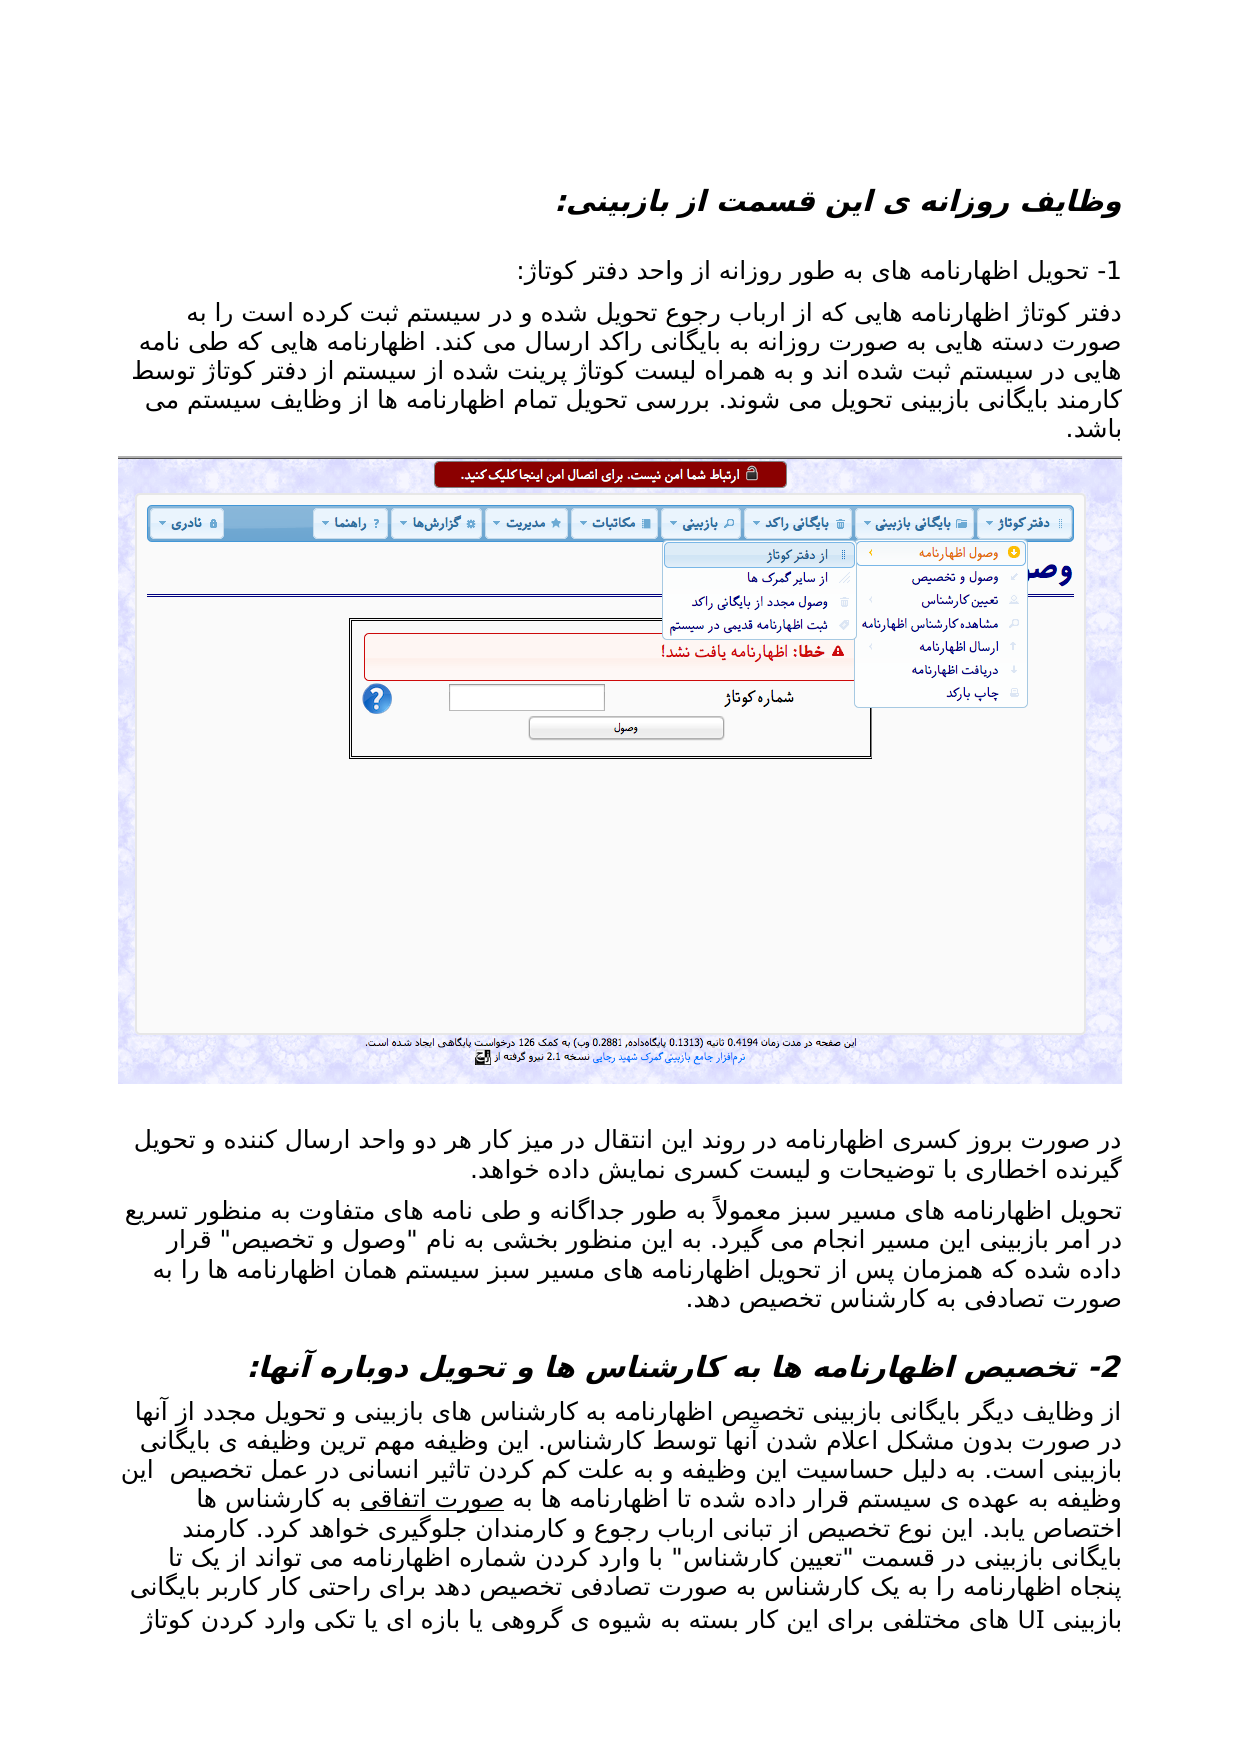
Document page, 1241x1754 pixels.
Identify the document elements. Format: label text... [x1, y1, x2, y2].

subtitle 1- تحویل اظهارنامه های به طور روزانه از واحد دفتر کوتاژ: [118, 256, 1122, 285]
text تحویل اظهارنامه های مسیر سبز معمولاً به طور جداگانه و طی نامه های متفاوت به منظور تسریع در امر بازبینی این مسیر انجام می گیرد. به این منظور بخشی به نام "وصول و تخصیص" قرار داده شده که همزمان پس از تحویل اظهارنامه های مسیر سبز سیستم همان اظهارنامه ها را به صورت تصادفی به کارشناس تخصیص دهد. [118, 1197, 1122, 1313]
text در صورت بروز کسری اظهارنامه در روند این انتقال در میز کار هر دو واحد ارسال کننده و تحویل گیرنده اخطاری با توضیحات و لیست کسری نمایش داده خواهد. [118, 1126, 1122, 1184]
picture [118, 456, 1123, 1084]
text از وظایف دیگر بایگانی بازبینی تخصیص اظهارنامه به کارشناس های بازبینی و تحویل مجدد از آنها در صورت بدون مشکل اعلام شدن آنها توسط کارشناس. این وظیفه مهم ترین وظیفه ی بایگانی بازبینی است. به دلیل حساسیت این وظیفه و به علت کم کردن تاثیر انسانی در عمل تخصیص این وظیفه به عهده ی سیستم قرار داده شده تا اظهارنامه ها به صورت اتفاقی به کارشناس ها اختصاص یابد. این نوع تخصیص از تبانی ارباب رجوع و کارمندان جلوگیری خواهد کرد. کارمند بایگانی بازبینی در قسمت "تعیین کارشناس" با وارد کردن شماره اظهارنامه می تواند از یک تا پنجاه اظهارنامه را به یک کارشناس به صورت تصادفی تخصیص دهد برای راحتی کار کاربر بایگانی بازبینی UI های مختلفی برای این کار بسته به شیوه ی گروهی یا بازه ای یا تکی وارد کردن کوتاژ های اظهارنامه ها در نظر گرفته شده است. [118, 1397, 1122, 1635]
subtitle 2- تخصیص اظهارنامه ها به کارشناس ها و تحویل دوباره آنها: [118, 1351, 1122, 1385]
text دفتر کوتاژ اظهارنامه هایی که از ارباب رجوع تحویل شده و در سیستم ثبت کرده است را به صورت دسته هایی به صورت روزانه به بایگانی راکد ارسال می کند. اظهارنامه هایی که طی نامه هایی در سیستم ثبت شده اند و به همراه لیست کوتاژ پرینت شده از سیستم از دفتر کوتاژ توسط کارمند بایگانی بازبینی تحویل می شوند. بررسی تحویل تمام اظهارنامه ها از وظایف سیستم می باشد. [118, 298, 1122, 444]
subtitle وظایف روزانه ی این قسمت از بازبینی: [118, 185, 1122, 219]
